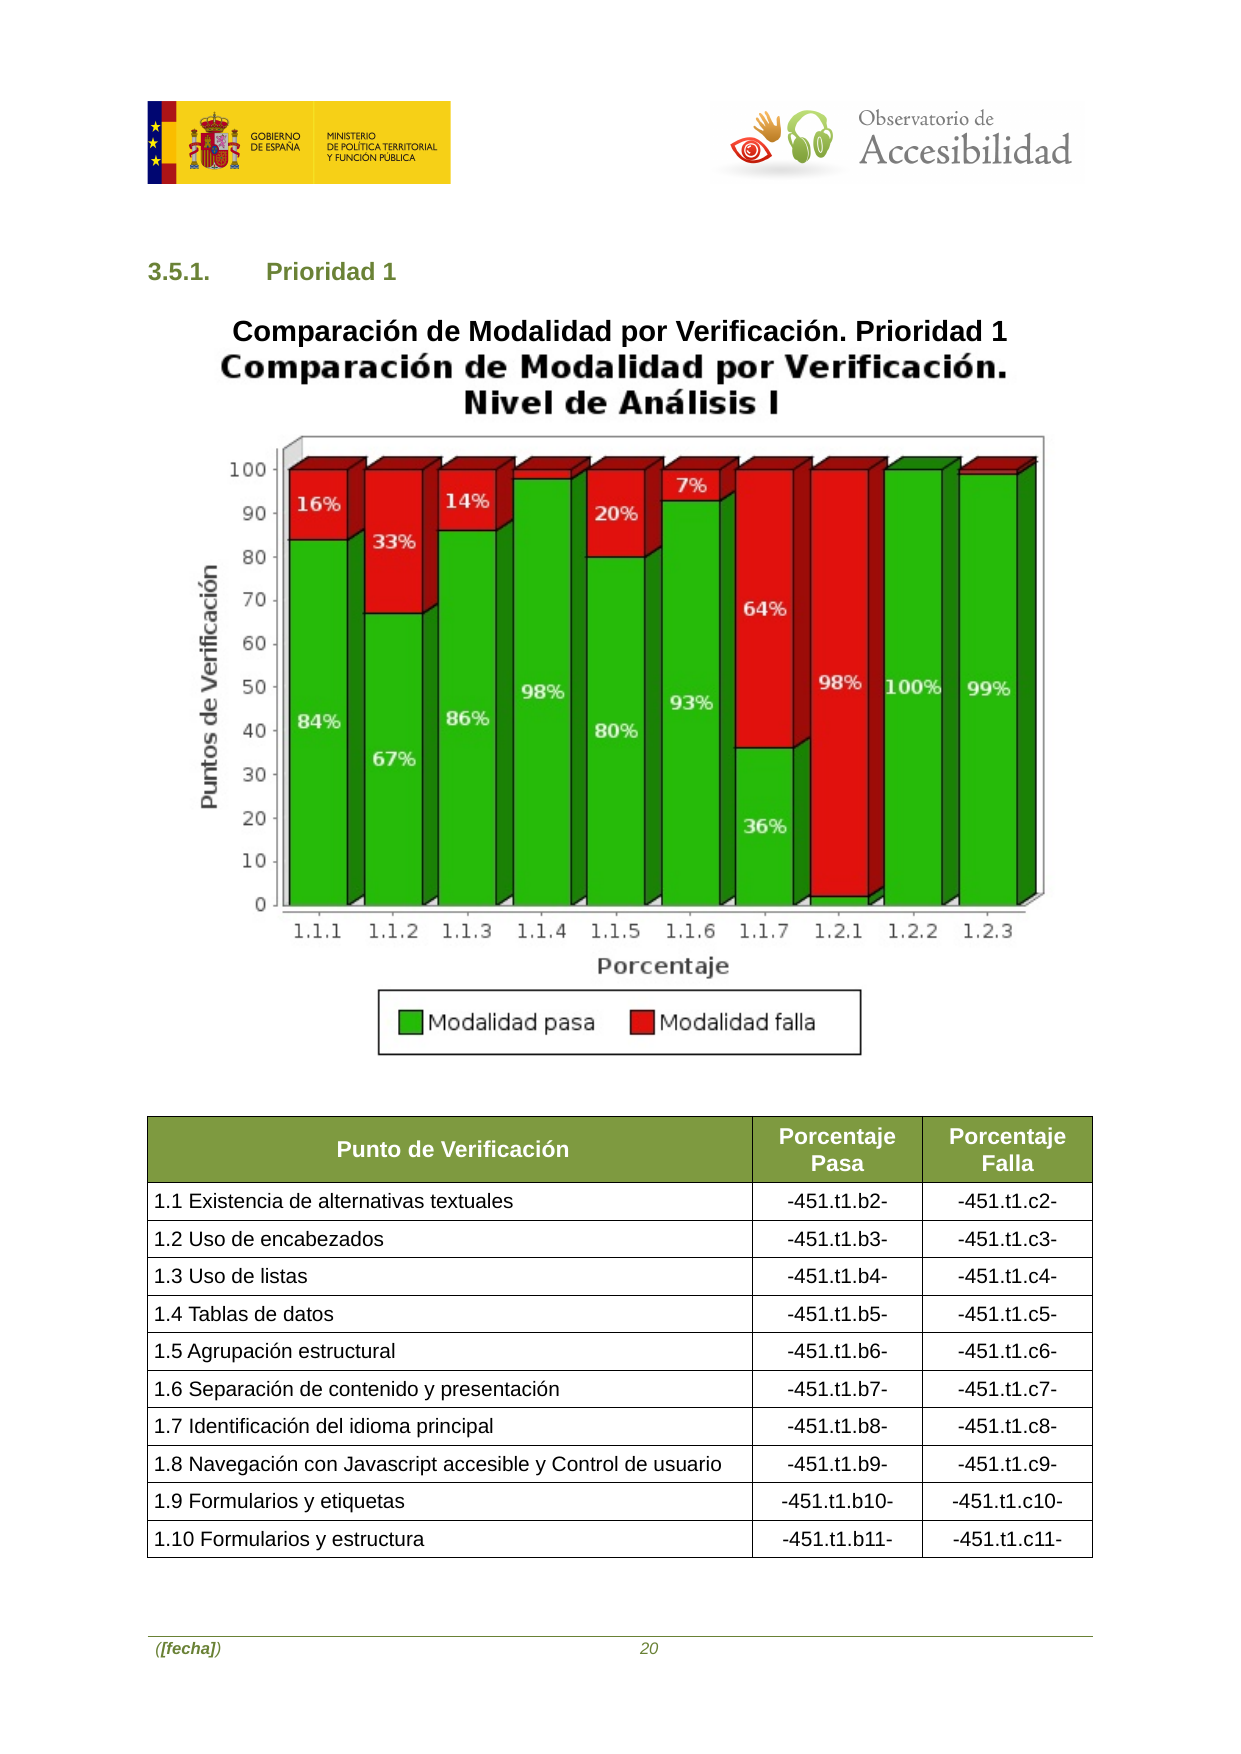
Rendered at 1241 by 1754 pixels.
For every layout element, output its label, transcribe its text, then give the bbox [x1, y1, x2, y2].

table_cell -451.t1.b7- [753, 1371, 922, 1407]
table_cell 1.2 Uso de encabezados [148, 1221, 752, 1257]
table_cell -451.t1.b5- [753, 1296, 922, 1332]
table_cell -451.t1.c4- [923, 1258, 1092, 1294]
table_cell 1.4 Tablas de datos [148, 1296, 752, 1332]
table_cell -451.t1.c5- [923, 1296, 1092, 1332]
table_cell -451.t1.c2- [923, 1183, 1092, 1219]
table_cell -451.t1.b3- [753, 1221, 922, 1257]
table_cell 1.3 Uso de listas [148, 1258, 752, 1294]
table_cell 1.5 Agrupación estructural [148, 1333, 752, 1369]
table_cell -451.t1.c3- [923, 1221, 1092, 1257]
table_cell -451.t1.c8- [923, 1408, 1092, 1444]
table_header Porcentaje Falla [923, 1117, 1092, 1182]
table_cell -451.t1.b6- [753, 1333, 922, 1369]
table_cell -451.t1.b11- [753, 1521, 922, 1557]
table_cell -451.t1.b8- [753, 1408, 922, 1444]
table_cell -451.t1.b4- [753, 1258, 922, 1294]
table_header Porcentaje Pasa [753, 1117, 922, 1182]
table_cell 1.6 Separación de contenido y presentación [148, 1371, 752, 1407]
table_cell -451.t1.b10- [753, 1483, 922, 1519]
table_cell 1.10 Formularios y estructura [148, 1521, 752, 1557]
picture [710, 101, 1086, 184]
table_cell -451.t1.c9- [923, 1446, 1092, 1482]
picture [147, 101, 451, 184]
table_cell 1.7 Identificación del idioma principal [148, 1408, 752, 1444]
text Comparación de Modalidad por Verificación. Prioridad 1 [148, 314, 1092, 347]
picture [178, 347, 1062, 1057]
table_cell -451.t1.c10- [923, 1483, 1092, 1519]
table_cell -451.t1.c7- [923, 1371, 1092, 1407]
table_cell -451.t1.c11- [923, 1521, 1092, 1557]
table_cell 1.8 Navegación con Javascript accesible y Control de usuario [148, 1446, 752, 1482]
table_cell -451.t1.b9- [753, 1446, 922, 1482]
subtitle Prioridad 1 [148, 257, 1092, 286]
table_cell -451.t1.c6- [923, 1333, 1092, 1369]
table_cell 1.9 Formularios y etiquetas [148, 1483, 752, 1519]
table_cell -451.t1.b2- [753, 1183, 922, 1219]
table_cell 1.1 Existencia de alternativas textuales [148, 1183, 752, 1219]
table_header Punto de Verificación [148, 1117, 752, 1182]
